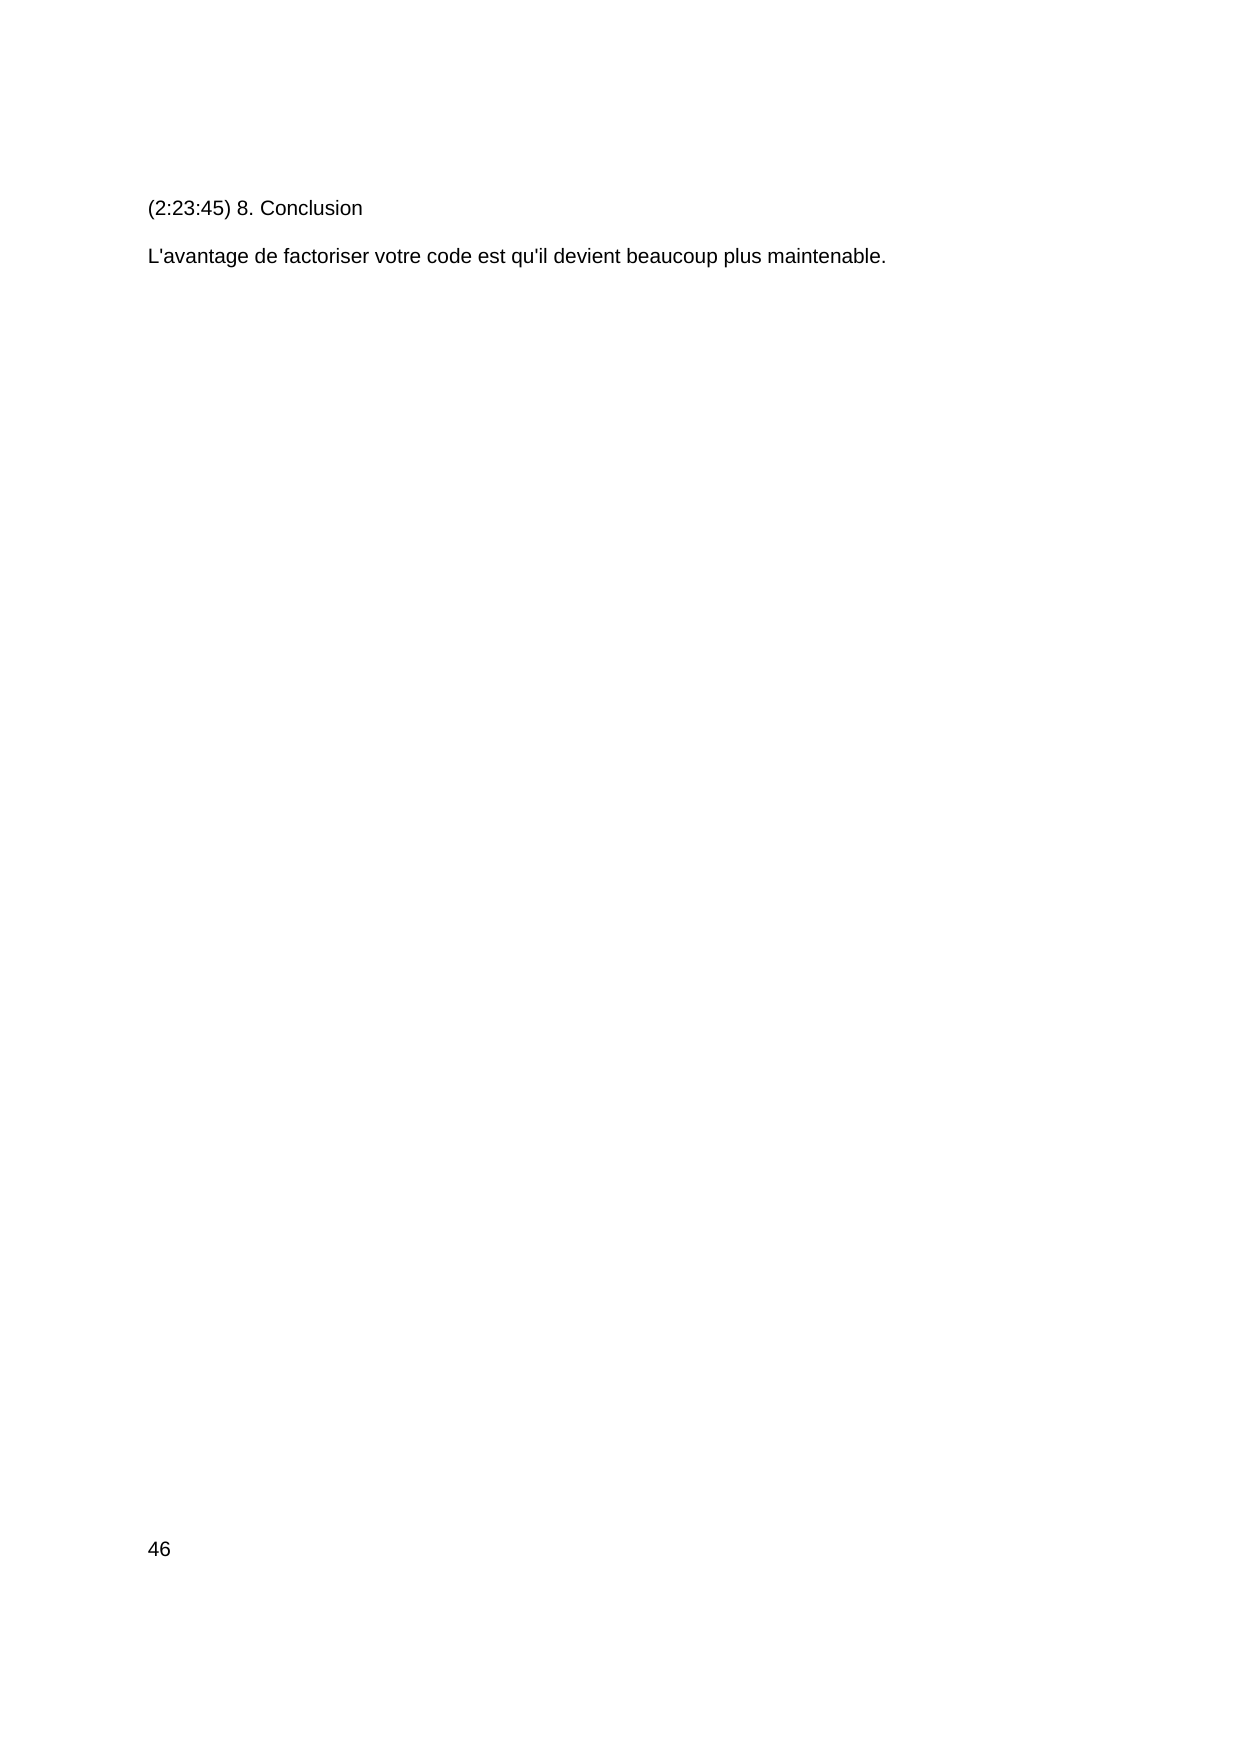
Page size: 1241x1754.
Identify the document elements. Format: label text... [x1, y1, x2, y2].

text (2:23:45) 8. Conclusion [148, 196, 1093, 219]
text L'avantage de factoriser votre code est qu'il devient beaucoup plus maintenable. [148, 243, 1093, 267]
